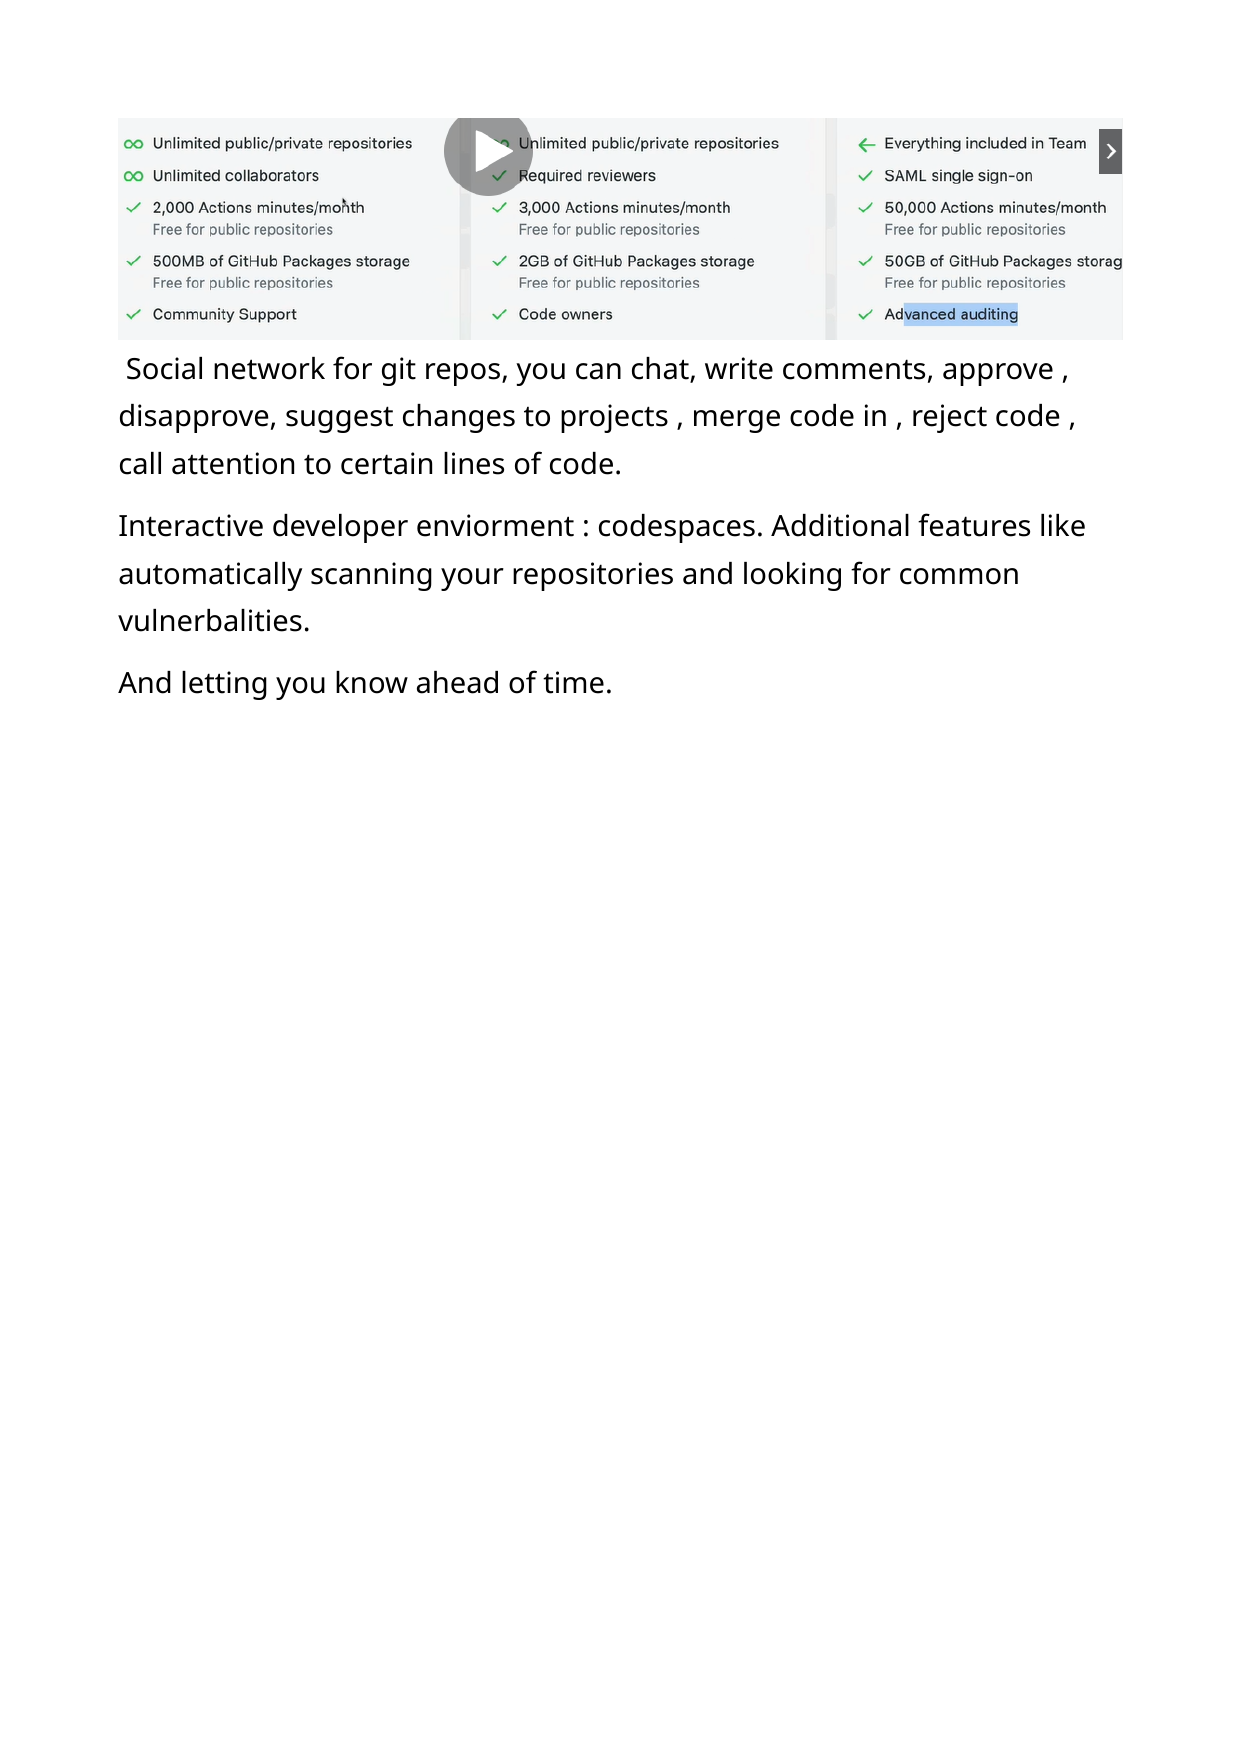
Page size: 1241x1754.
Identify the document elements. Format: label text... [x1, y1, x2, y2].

text Social network for git repos, you can chat, write comments, approve , disapprove, suggest changes to projects , merge code in , reject code , call attention to certain lines of code. [118, 340, 1122, 483]
text And letting you know ahead of time. [118, 663, 1122, 702]
picture [118, 118, 1123, 340]
text Interactive developer enviorment : codespaces. Additional features like automatically scanning your repositories and looking for common vulnerbalities. [118, 505, 1122, 640]
